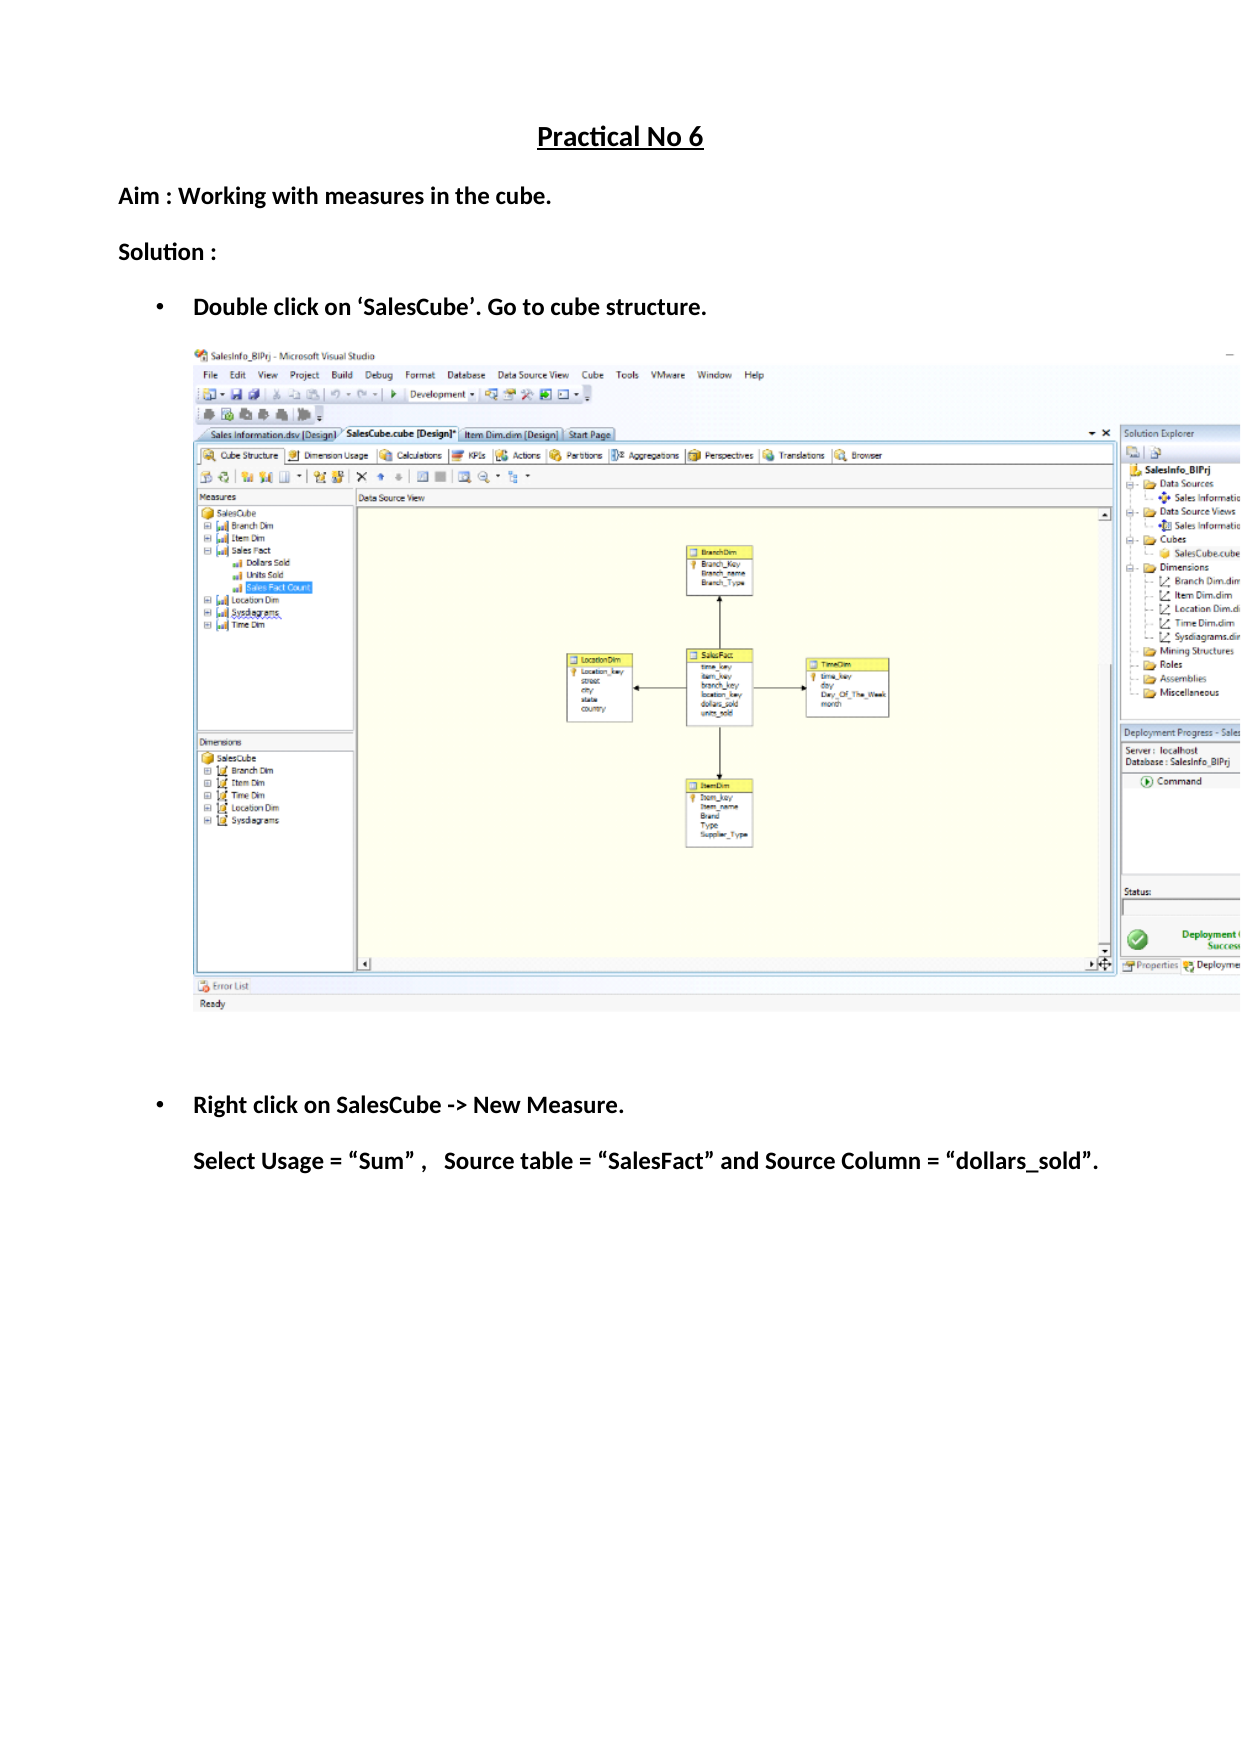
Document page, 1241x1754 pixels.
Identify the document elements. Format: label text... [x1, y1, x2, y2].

text Select Usage = “Sum” , Source table = “SalesFact” and Source Column = “dollars_sold”. [193, 1145, 1122, 1176]
list Right click on SalesCube -> New Measure. [156, 1089, 1122, 1120]
text Practical No 6 [118, 118, 1122, 154]
text Solution : [118, 236, 1122, 266]
text Aim : Working with measures in the cube. [118, 180, 1122, 210]
list Double click on ‘SalesCube’. Go to cube structure. [156, 292, 1122, 322]
